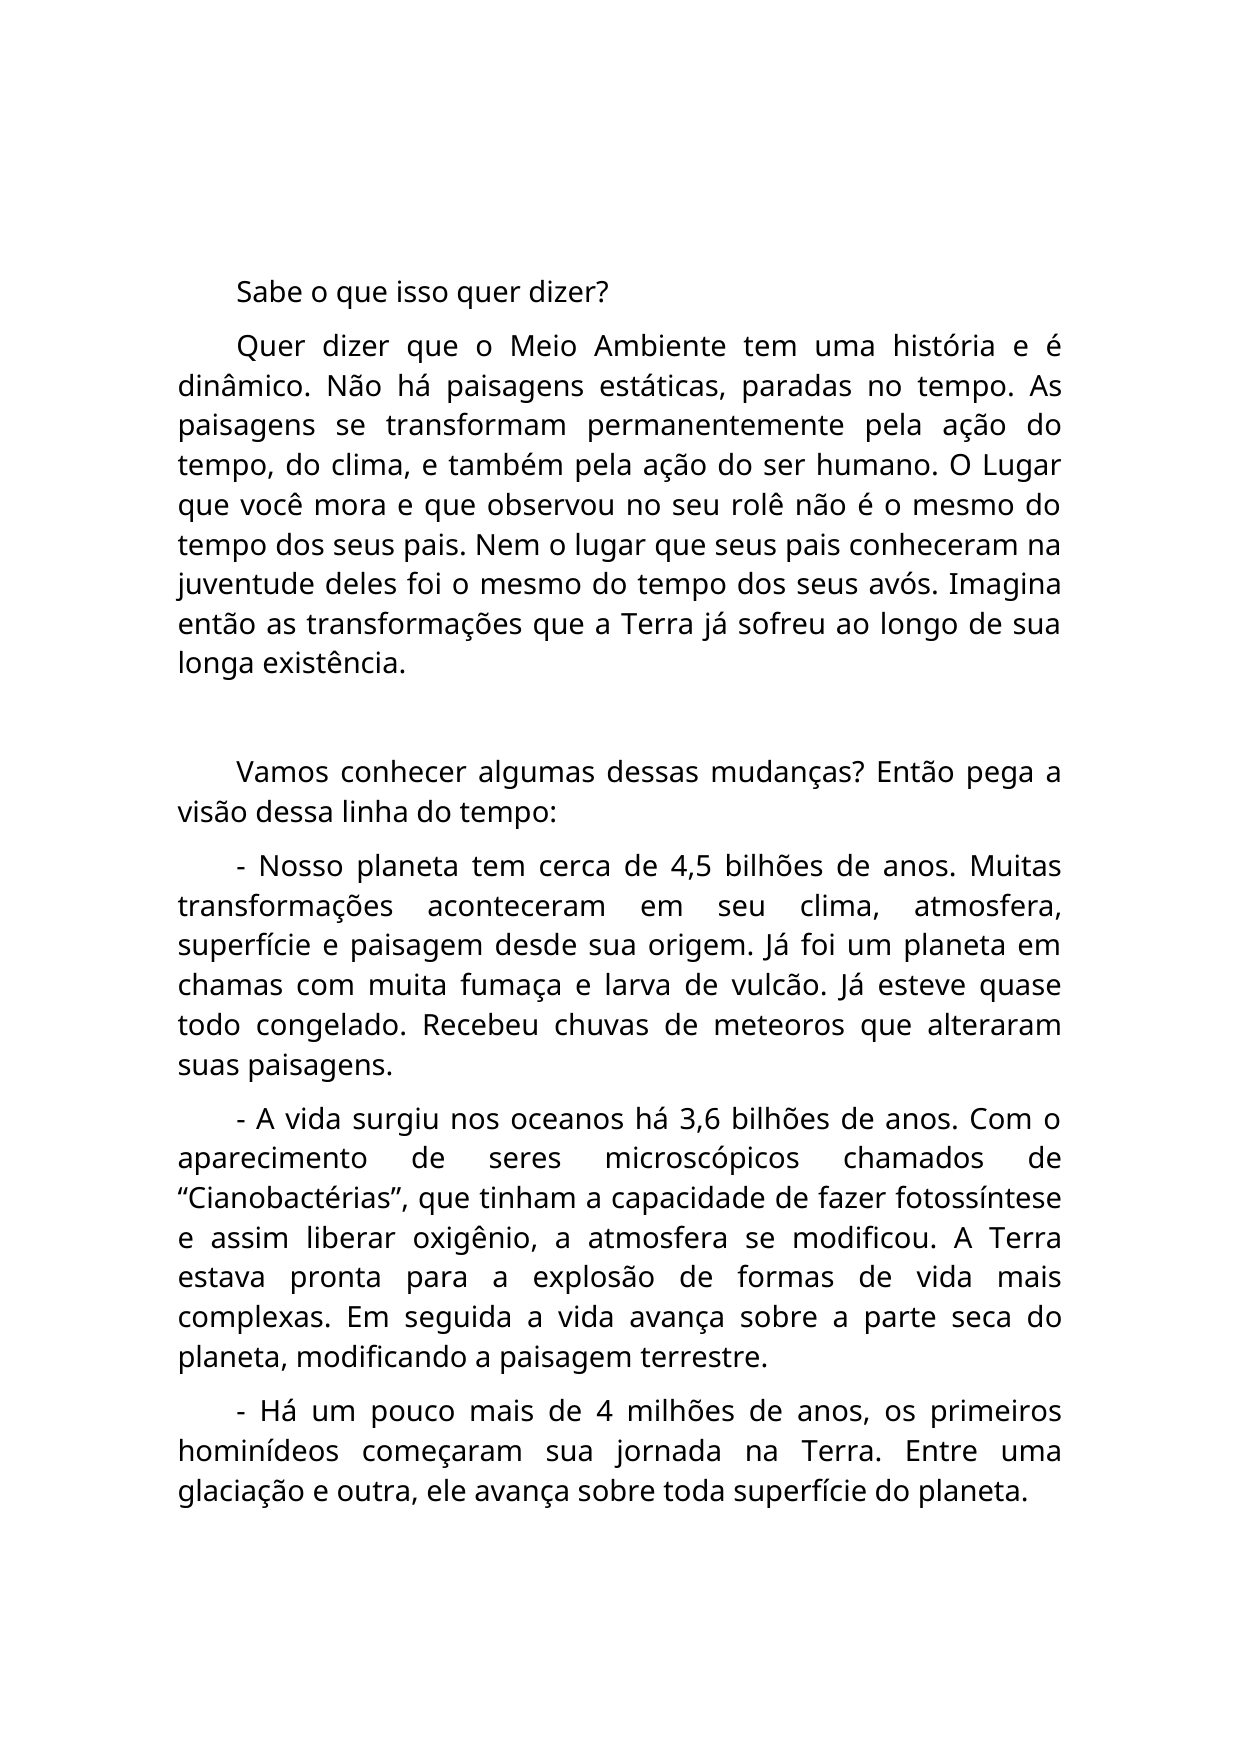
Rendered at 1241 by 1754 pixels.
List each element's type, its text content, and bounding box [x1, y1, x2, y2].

text Quer dizer que o Meio Ambiente tem uma história e é dinâmico. Não há paisagens estáticas, paradas no tempo. As paisagens se transformam permanentemente pela ação do tempo, do clima, e também pela ação do ser humano. O Lugar que você mora e que observou no seu rolê não é o mesmo do tempo dos seus pais. Nem o lugar que seus pais conheceram na juventude deles foi o mesmo do tempo dos seus avós. Imagina então as transformações que a Terra já sofreu ao longo de sua longa existência. [177, 325, 1063, 682]
text Sabe o que isso quer dizer? [177, 271, 1063, 311]
text - Nosso planeta tem cerca de 4,5 bilhões de anos. Muitas transformações aconteceram em seu clima, atmosfera, superfície e paisagem desde sua origem. Já foi um planeta em chamas com muita fumaça e larva de vulcão. Já esteve quase todo congelado. Recebeu chuvas de meteoros que alteraram suas paisagens. [177, 845, 1063, 1083]
text - Há um pouco mais de 4 milhões de anos, os primeiros hominídeos começaram sua jornada na Terra. Entre uma glaciação e outra, ele avança sobre toda superfície do planeta. [177, 1390, 1063, 1509]
text Vamos conhecer algumas dessas mudanças? Então pega a visão dessa linha do tempo: [177, 751, 1063, 831]
text - A vida surgiu nos oceanos há 3,6 bilhões de anos. Com o aparecimento de seres microscópicos chamados de “Cianobactérias”, que tinham a capacidade de fazer fotossíntese e assim liberar oxigênio, a atmosfera se modificou. A Terra estava pronta para a explosão de formas de vida mais complexas. Em seguida a vida avança sobre a parte seca do planeta, modificando a paisagem terrestre. [177, 1098, 1063, 1376]
